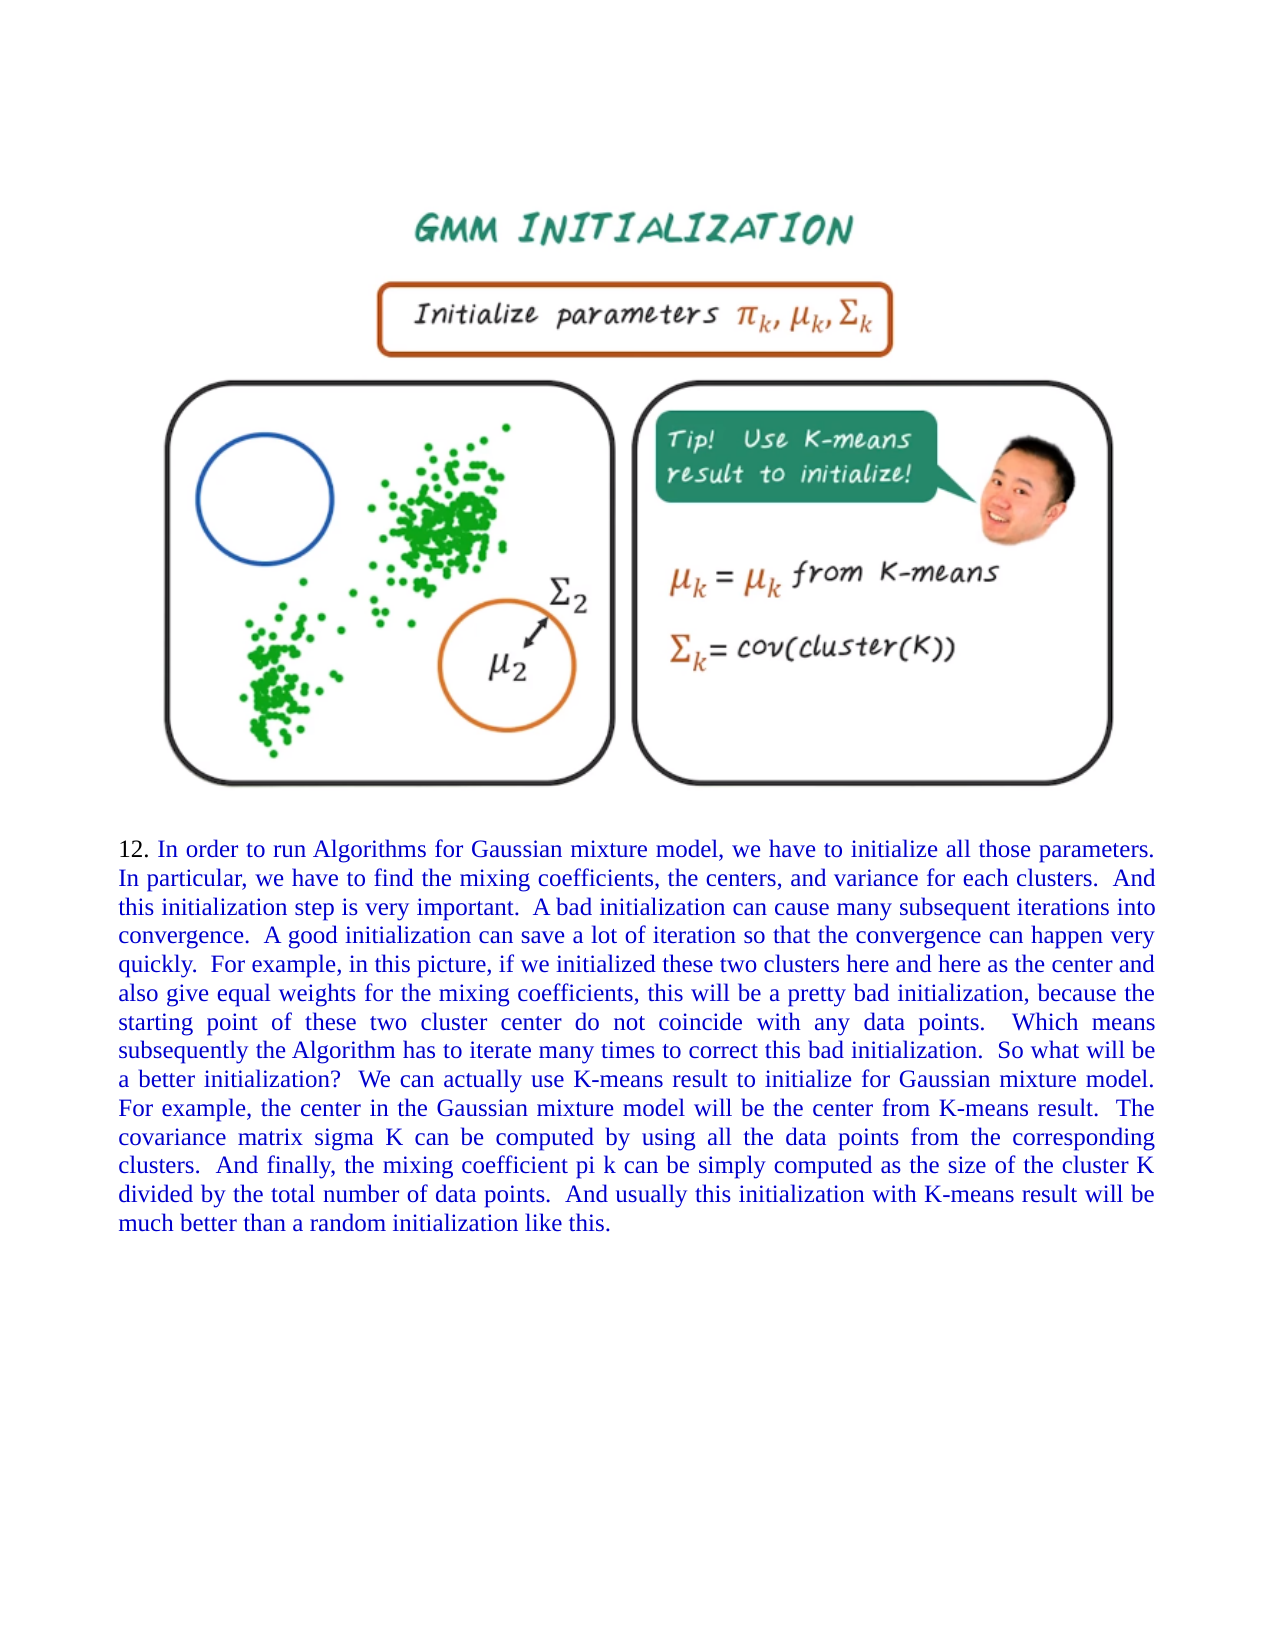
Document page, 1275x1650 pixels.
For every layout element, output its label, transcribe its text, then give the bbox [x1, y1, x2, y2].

picture [118, 204, 1157, 806]
text 12. In order to run Algorithms for Gaussian mixture model, we have to initialize all those parameters. In particular, we have to find the mixing coefficients, the centers, and variance for each clusters. And this initialization step is very important. A bad initialization can cause many subsequent iterations into convergence. A good initialization can save a lot of iteration so that the convergence can happen very quickly. For example, in this picture, if we initialized these two clusters here and here as the center and also give equal weights for the mixing coefficients, this will be a pretty bad initialization, because the starting point of these two cluster center do not coincide with any data points. Which means subsequently the Algorithm has to iterate many times to correct this bad initialization. So what will be a better initialization? We can actually use K-means result to initialize for Gaussian mixture model. For example, the center in the Gaussian mixture model will be the center from K-means result. The covariance matrix sigma K can be computed by using all the data points from the corresponding clusters. And finally, the mixing coefficient pi k can be simply computed as the size of the cluster K divided by the total number of data points. And usually this initialization with K-means result will be much better than a random initialization like this. [118, 834, 1157, 1237]
